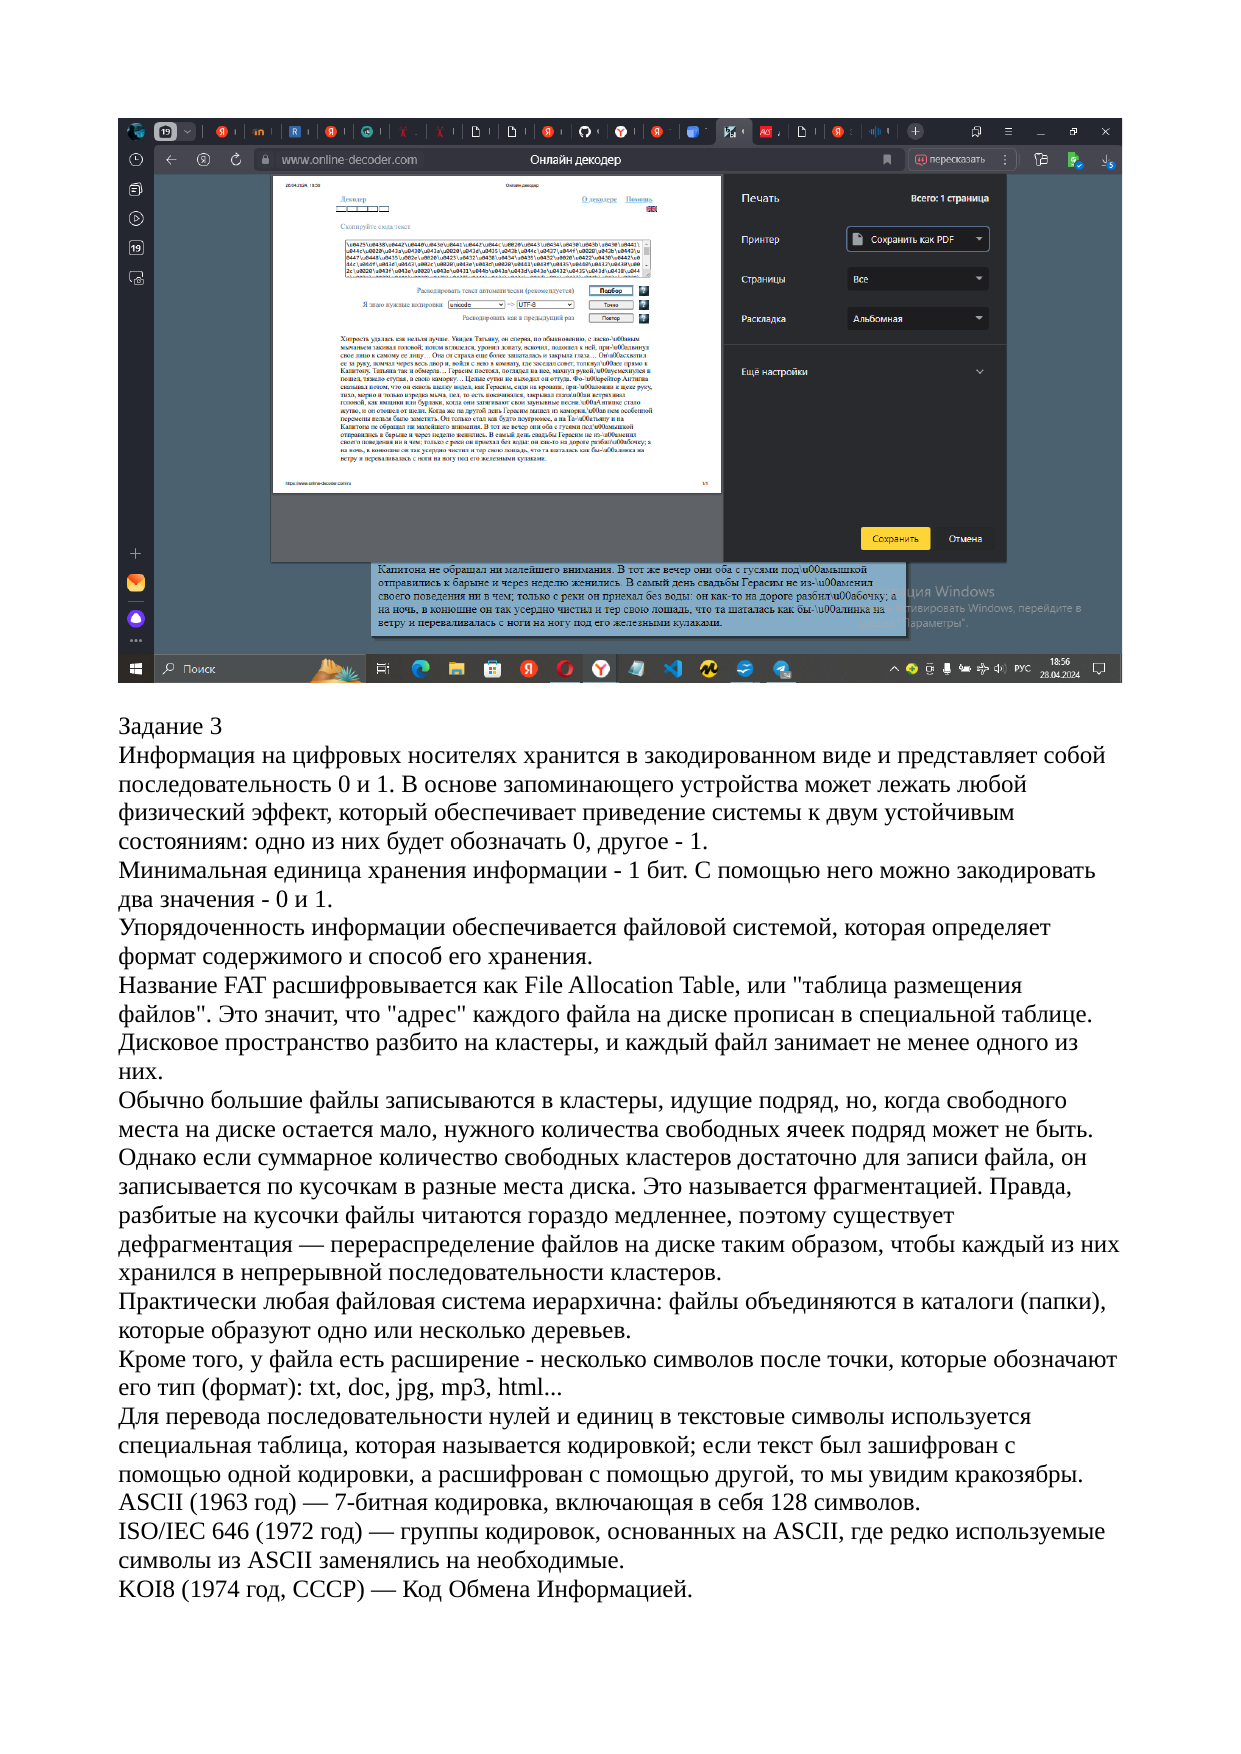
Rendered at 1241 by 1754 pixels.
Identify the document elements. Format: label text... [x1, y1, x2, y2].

text Название FAT расшифровывается как File Allocation Table, или "таблица размещения файлов". Это значит, что "адрес" каждого файла на диске прописан в специальной таблице. Дисковое пространство разбито на кластеры, и каждый файл занимает не менее одного из них. [118, 970, 1122, 1085]
text Информация на цифровых носителях хранится в закодированном виде и представляет собой последовательность 0 и 1. В основе запоминающего устройства может лежать любой физический эффект, который обеспечивает приведение системы к двум устойчивым состояниям: одно из них будет обозначать 0, другое - 1. [118, 740, 1122, 855]
text Минимальная единица хранения информации - 1 бит. С помощью него можно закодировать два значения - 0 и 1. [118, 855, 1122, 912]
text Задание 3 [118, 711, 1122, 740]
text Обычно большие файлы записываются в кластеры, идущие подряд, но, когда свободного места на диске остается мало, нужного количества свободных ячеек подряд может не быть. Однако если суммарное количество свободных кластеров достаточно для записи файла, он записывается по кусочкам в разные места диска. Это называется фрагментацией. Правда, разбитые на кусочки файлы читаются гораздо медленнее, поэтому существует дефрагментация — перераспределение файлов на диске таким образом, чтобы каждый из них хранился в непрерывной последовательности кластеров. [118, 1085, 1122, 1286]
text Упорядоченность информации обеспечивается файловой системой, которая определяет формат содержимого и способ его хранения. [118, 912, 1122, 970]
text Кроме того, у файла есть расширение - несколько символов после точки, которые обозначают его тип (формат): txt, doc, jpg, mp3, html... [118, 1344, 1122, 1401]
text KOI8 (1974 год, СССР) — Код Обмена Информацией. [118, 1574, 1122, 1602]
text ISO/IEC 646 (1972 год) — группы кодировок, основанных на ASCII, где редко используемые символы из ASCII заменялись на необходимые. [118, 1516, 1122, 1574]
text Практически любая файловая система иерархична: файлы объединяются в каталоги (папки), которые образуют одно или несколько деревьев. [118, 1286, 1122, 1344]
picture [118, 118, 1123, 683]
text Для перевода последовательности нулей и единиц в текстовые символы используется специальная таблица, которая называется кодировкой; если текст был зашифрован с помощью одной кодировки, а расшифрован с помощью другой, то мы увидим кракозябры. [118, 1401, 1122, 1487]
text ASCII (1963 год) — 7-битная кодировка, включающая в себя 128 символов. [118, 1487, 1122, 1516]
